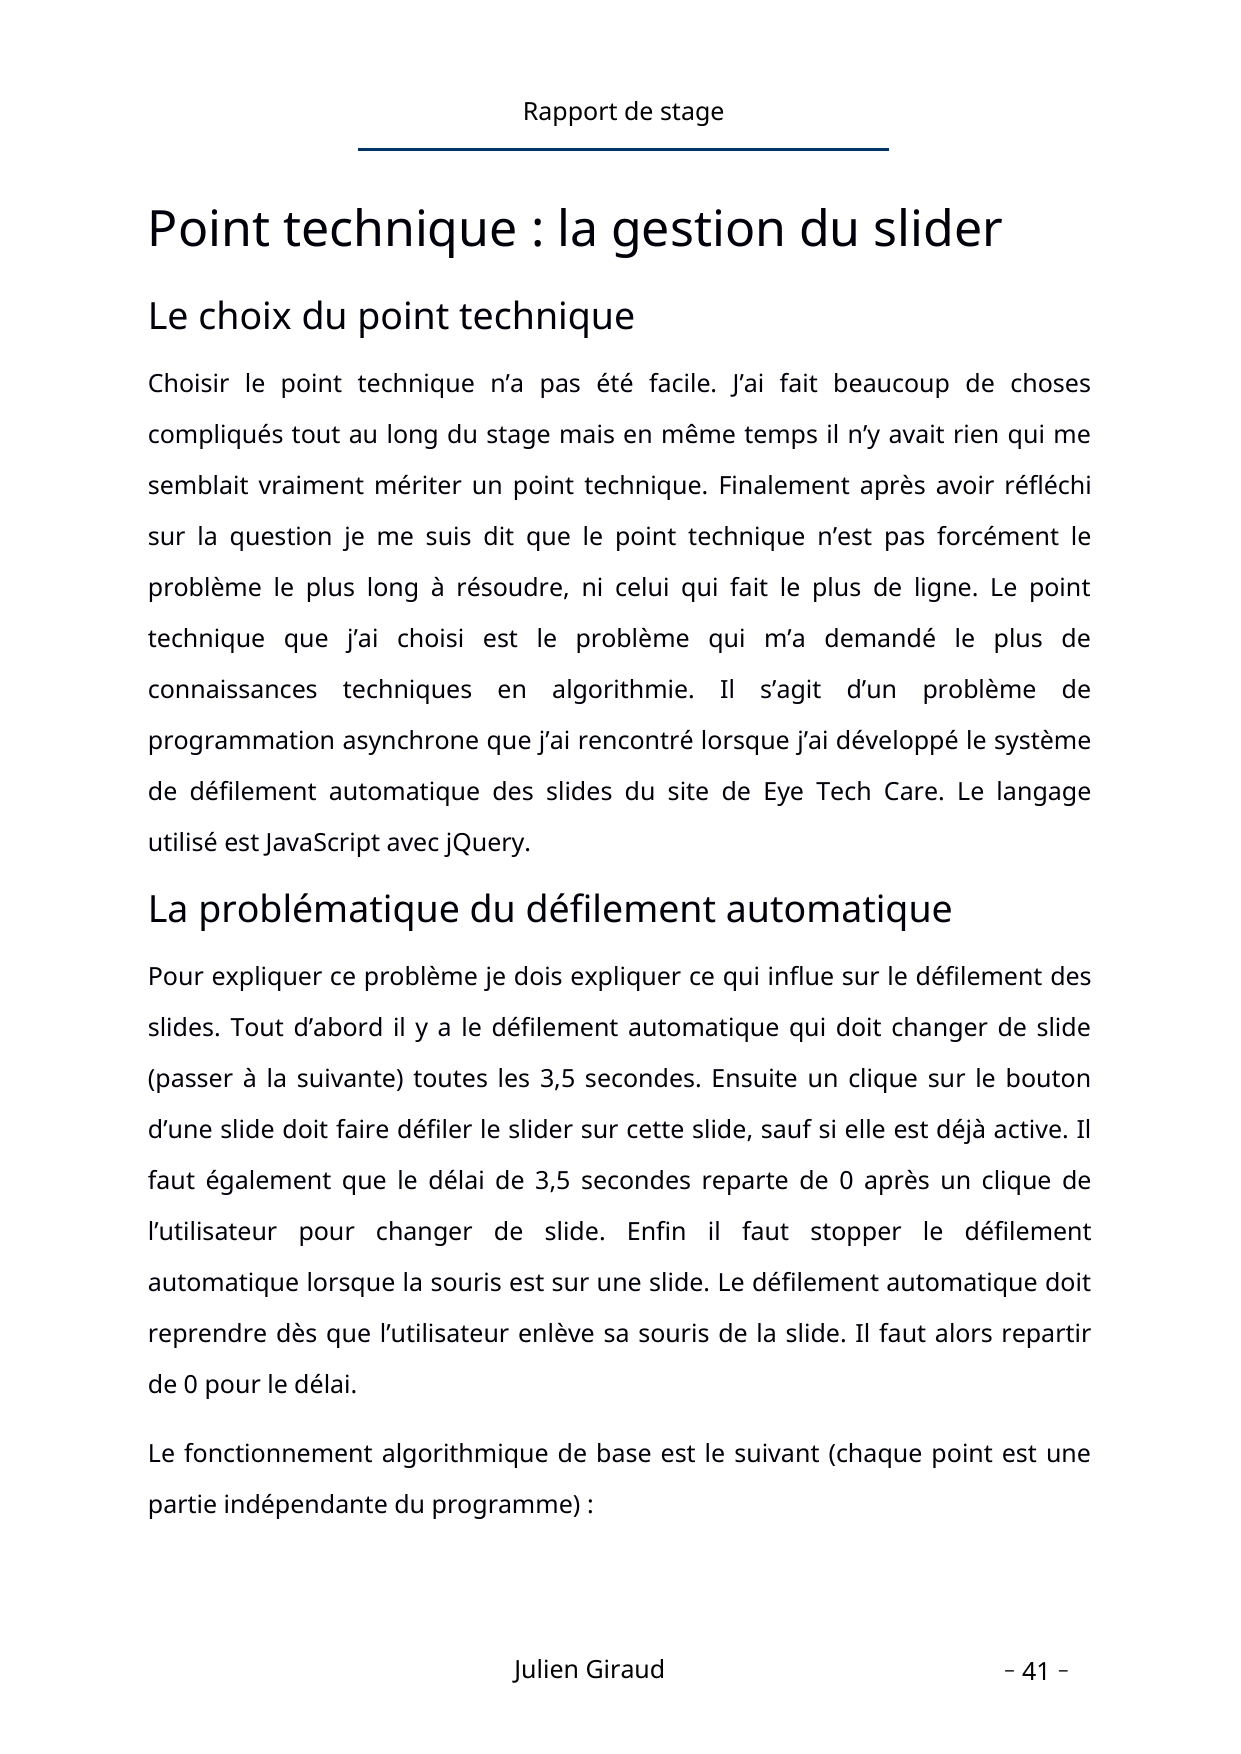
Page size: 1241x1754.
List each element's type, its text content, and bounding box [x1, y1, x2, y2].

subtitle Point technique : la gestion du slider [148, 193, 1093, 261]
text Choisir le point technique n’a pas été facile. J’ai fait beaucoup de choses compliqués tout au long du stage mais en même temps il n’y avait rien qui me semblait vraiment mériter un point technique. Finalement après avoir réfléchi sur la question je me suis dit que le point technique n’est pas forcément le problème le plus long à résoudre, ni celui qui fait le plus de ligne. Le point technique que j’ai choisi est le problème qui m’a demandé le plus de connaissances techniques en algorithmie. Il s’agit d’un problème de programmation asynchrone que j’ai rencontré lorsque j’ai développé le système de défilement automatique des slides du site de Eye Tech Care. Le langage utilisé est JavaScript avec jQuery. [148, 366, 1093, 859]
text Pour expliquer ce problème je dois expliquer ce qui influe sur le défilement des slides. Tout d’abord il y a le défilement automatique qui doit changer de slide (passer à la suivante) toutes les 3,5 secondes. Ensuite un clique sur le bouton d’une slide doit faire défiler le slider sur cette slide, sauf si elle est déjà active. Il faut également que le délai de 3,5 secondes reparte de 0 après un clique de l’utilisateur pour changer de slide. Enfin il faut stopper le défilement automatique lorsque la souris est sur une slide. Le défilement automatique doit reprendre dès que l’utilisateur enlève sa souris de la slide. Il faut alors repartir de 0 pour le délai. [148, 958, 1093, 1401]
subtitle La problématique du défilement automatique [148, 882, 1093, 933]
subtitle Le choix du point technique [148, 289, 1093, 340]
text Le fonctionnement algorithmique de base est le suivant (chaque point est une partie indépendante du programme) : [148, 1435, 1093, 1520]
